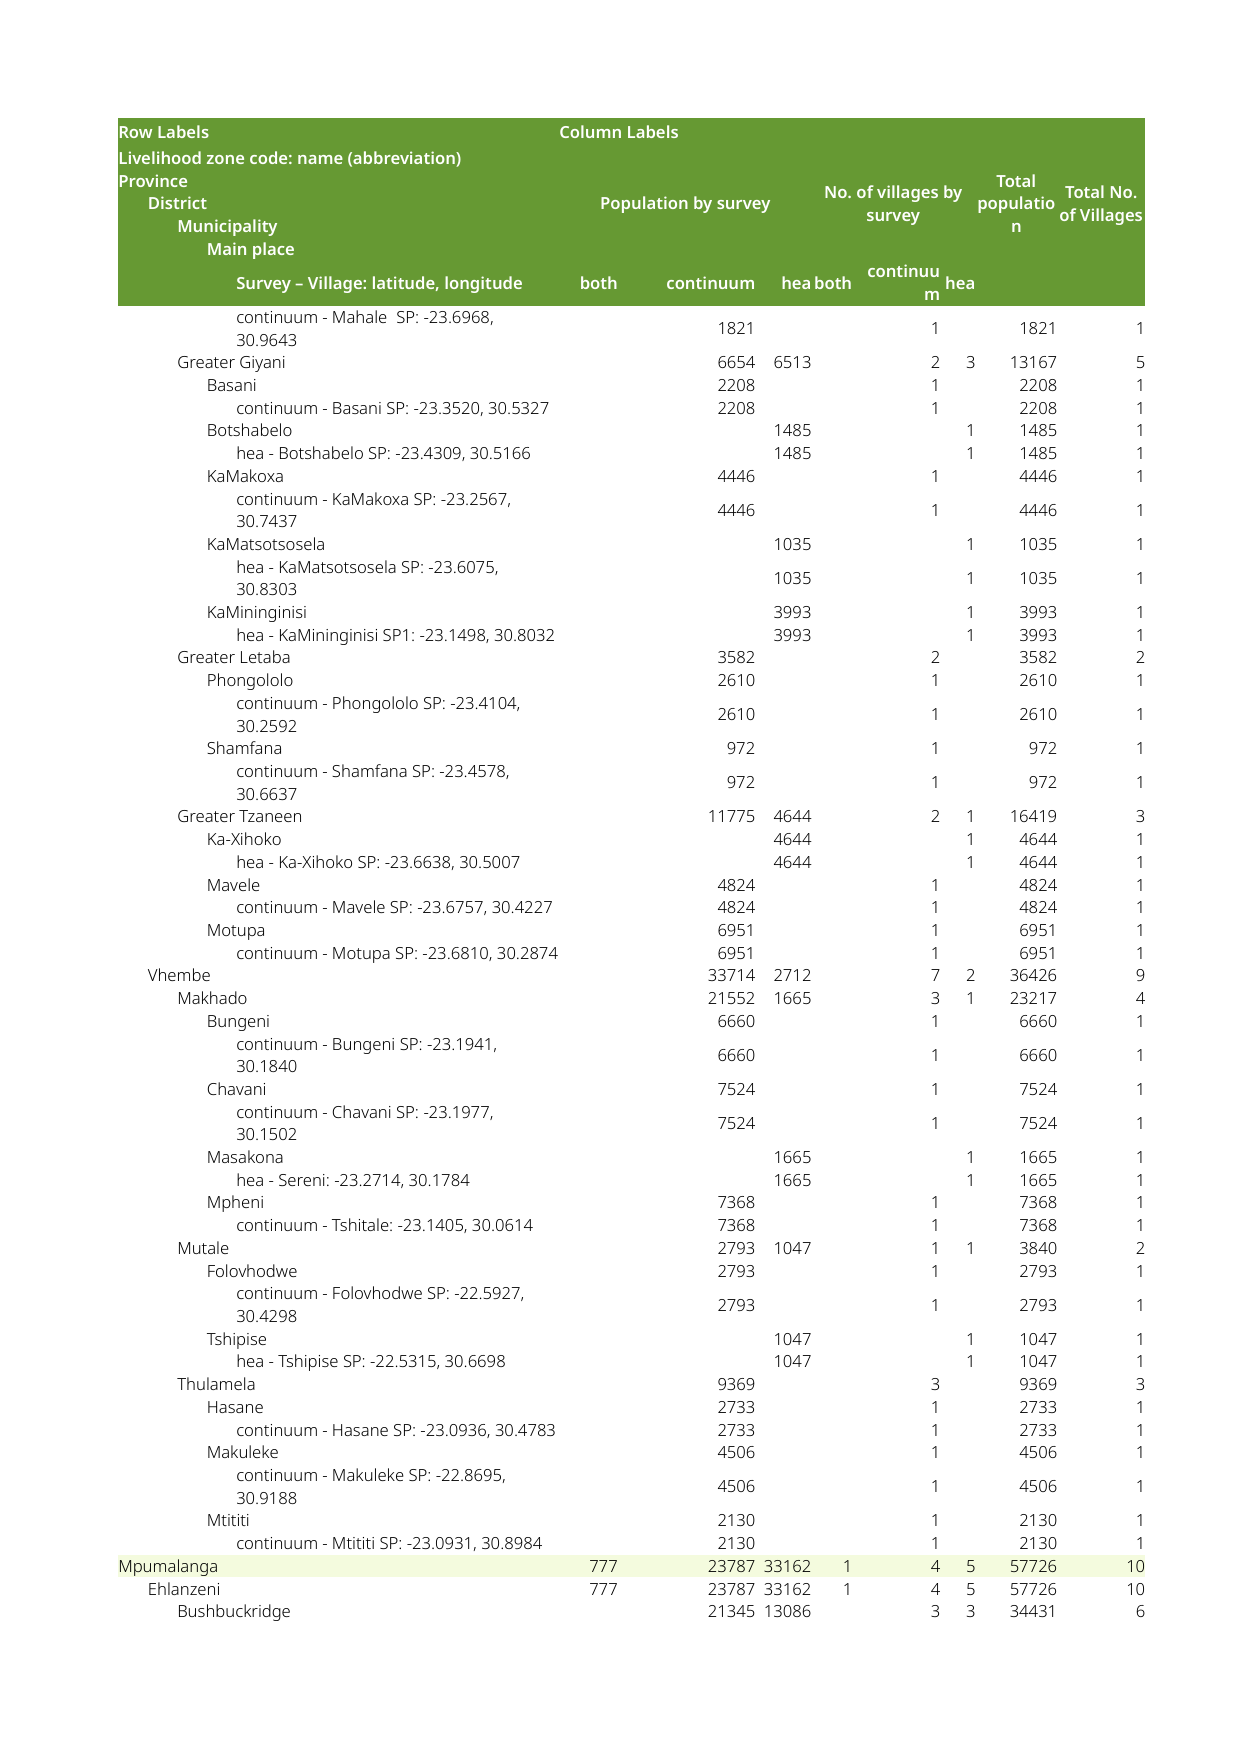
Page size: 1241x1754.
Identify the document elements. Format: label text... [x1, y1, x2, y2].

table_cell 5 [940, 1577, 975, 1600]
table_cell [755, 760, 811, 805]
table_cell [559, 555, 618, 601]
table_cell [940, 646, 975, 669]
table_cell 4 [1057, 987, 1145, 1009]
table_cell 2208 [618, 396, 755, 419]
table_cell [852, 1350, 940, 1373]
table_cell 972 [618, 737, 755, 760]
table_cell continuum - Chavani SP: -23.1977, 30.1502 [118, 1100, 559, 1146]
table_cell 6660 [975, 1032, 1057, 1078]
table_cell [940, 1396, 975, 1418]
table_cell 3993 [755, 601, 811, 623]
table_cell Mtititi [118, 1509, 559, 1532]
table_cell [811, 805, 852, 828]
table_cell 1 [1057, 1509, 1145, 1532]
table_cell [811, 1532, 852, 1554]
table_cell 1 [852, 1078, 940, 1100]
table_cell [755, 919, 811, 941]
table_cell 3 [852, 1600, 940, 1623]
table_cell 6660 [618, 1032, 755, 1078]
table_cell 1 [940, 828, 975, 851]
table_cell 1047 [755, 1237, 811, 1259]
table_cell 972 [618, 760, 755, 805]
table_cell 1 [852, 1441, 940, 1464]
table_cell KaMininginisi [118, 601, 559, 623]
table_cell 1 [852, 1396, 940, 1418]
table_cell 1 [1057, 828, 1145, 851]
table_cell 4 [852, 1577, 940, 1600]
table_cell 1 [1057, 1191, 1145, 1214]
table_cell 16419 [975, 805, 1057, 828]
table_cell [618, 1350, 755, 1373]
table_cell 3 [852, 1373, 940, 1396]
table_cell [559, 1032, 618, 1078]
table_cell Ehlanzeni [118, 1577, 559, 1600]
table_cell 36426 [975, 964, 1057, 987]
table_cell 3 [940, 1600, 975, 1623]
table_cell 1 [852, 760, 940, 805]
table_cell 3840 [975, 1237, 1057, 1259]
table_cell 4644 [975, 828, 1057, 851]
table_cell [755, 737, 811, 760]
table_cell Botshabelo [118, 419, 559, 442]
table_cell 1 [852, 669, 940, 692]
table_cell [852, 555, 940, 601]
table_cell [940, 1032, 975, 1078]
table_cell [559, 737, 618, 760]
table_cell [559, 1373, 618, 1396]
table_cell 1 [852, 1418, 940, 1441]
table_cell 2 [852, 646, 940, 669]
table_cell [811, 1509, 852, 1532]
table_cell [811, 624, 852, 646]
table_cell [811, 1146, 852, 1168]
table_cell [559, 1464, 618, 1509]
table_cell [559, 1532, 618, 1554]
table_cell [755, 669, 811, 692]
table_cell 4824 [618, 873, 755, 896]
table_cell [940, 692, 975, 737]
table_cell [559, 896, 618, 919]
table_cell [940, 1441, 975, 1464]
table_cell 1 [1057, 442, 1145, 464]
table_cell hea - Ka-Xihoko SP: -23.6638, 30.5007 [118, 851, 559, 873]
table_cell 1485 [755, 419, 811, 442]
table_cell 4824 [975, 873, 1057, 896]
table_cell [852, 1146, 940, 1168]
table_cell [559, 1237, 618, 1259]
table_cell 3 [940, 351, 975, 374]
table_cell Phongololo [118, 669, 559, 692]
table_cell [755, 1441, 811, 1464]
table_cell 1 [852, 1532, 940, 1554]
table_cell 1 [1057, 533, 1145, 555]
table_cell 1 [1057, 1078, 1145, 1100]
table_cell continuum - KaMakoxa SP: -23.2567, 30.7437 [118, 487, 559, 533]
table_cell 1 [940, 419, 975, 442]
table_cell 2 [852, 351, 940, 374]
table_cell [811, 1078, 852, 1100]
table_cell [811, 601, 852, 623]
table_cell 57726 [975, 1555, 1057, 1577]
table_cell 1821 [618, 306, 755, 351]
table_cell 972 [975, 760, 1057, 805]
table_cell 4644 [755, 851, 811, 873]
table_cell 2130 [975, 1532, 1057, 1554]
table_cell 1 [852, 306, 940, 351]
table_cell 6 [1057, 1600, 1145, 1623]
table_cell 1 [940, 1237, 975, 1259]
table_cell [618, 851, 755, 873]
table_cell [559, 851, 618, 873]
table_cell 2208 [618, 374, 755, 396]
table_cell [811, 419, 852, 442]
table_cell [940, 919, 975, 941]
table_cell [755, 1078, 811, 1100]
table_cell 1 [940, 851, 975, 873]
table_cell 1 [1057, 1418, 1145, 1441]
table_cell 1 [852, 465, 940, 487]
table_cell 1 [1057, 1010, 1145, 1032]
table_cell [559, 1328, 618, 1350]
table_cell 5 [1057, 351, 1145, 374]
table_cell [940, 1100, 975, 1146]
table_cell 4446 [618, 465, 755, 487]
table_cell [559, 487, 618, 533]
table_cell [940, 487, 975, 533]
table_cell 1 [852, 1100, 940, 1146]
table_cell [755, 941, 811, 964]
table_cell [811, 987, 852, 1009]
table_cell [618, 555, 755, 601]
table_cell 1 [852, 1214, 940, 1237]
table_cell 1 [852, 374, 940, 396]
table_cell Masakona [118, 1146, 559, 1168]
table_cell 1 [940, 1169, 975, 1191]
table_cell 1 [940, 442, 975, 464]
table_cell 1 [1057, 374, 1145, 396]
table_cell 1047 [755, 1328, 811, 1350]
table_cell 1665 [975, 1146, 1057, 1168]
table_cell [559, 1441, 618, 1464]
table_cell 2793 [618, 1282, 755, 1327]
table_cell [559, 1191, 618, 1214]
table_cell [559, 669, 618, 692]
table_cell 1 [1057, 760, 1145, 805]
table_cell 777 [559, 1555, 618, 1577]
table_cell 1 [1057, 1441, 1145, 1464]
table_cell continuum - Phongololo SP: -23.4104, 30.2592 [118, 692, 559, 737]
table_cell Folovhodwe [118, 1259, 559, 1282]
table_cell [755, 1418, 811, 1441]
table_cell 2208 [975, 374, 1057, 396]
table_cell [940, 1078, 975, 1100]
table_cell 7368 [618, 1191, 755, 1214]
table_cell [940, 1010, 975, 1032]
table_cell No. of villages by survey [811, 147, 975, 260]
table_cell [940, 1191, 975, 1214]
table_cell [811, 964, 852, 987]
table_cell Shamfana [118, 737, 559, 760]
table_cell 1 [1057, 419, 1145, 442]
table_cell [559, 396, 618, 419]
table_cell [811, 555, 852, 601]
table_cell continuum - Basani SP: -23.3520, 30.5327 [118, 396, 559, 419]
table_cell [755, 1373, 811, 1396]
table_cell [559, 941, 618, 964]
table_cell [940, 873, 975, 896]
table_cell [559, 987, 618, 1009]
table_cell [852, 828, 940, 851]
table_cell 1665 [755, 987, 811, 1009]
table_cell 1665 [975, 1169, 1057, 1191]
table_cell 777 [559, 1577, 618, 1600]
table_cell [940, 737, 975, 760]
table_cell hea - Sereni: -23.2714, 30.1784 [118, 1169, 559, 1191]
table_cell 1 [852, 396, 940, 419]
table_cell [618, 1328, 755, 1350]
table_cell [940, 760, 975, 805]
table_cell 4506 [618, 1464, 755, 1509]
table_cell 1 [1057, 465, 1145, 487]
table_cell Bungeni [118, 1010, 559, 1032]
table_cell [852, 419, 940, 442]
table_cell continuum - Mtititi SP: -23.0931, 30.8984 [118, 1532, 559, 1554]
table_cell [811, 1169, 852, 1191]
table_cell [811, 465, 852, 487]
table_cell [940, 1282, 975, 1327]
table_cell 1 [1057, 737, 1145, 760]
table_cell Basani [118, 374, 559, 396]
table_cell [755, 1214, 811, 1237]
table_cell [755, 1396, 811, 1418]
table_cell 2130 [618, 1532, 755, 1554]
table_cell [755, 1191, 811, 1214]
table_cell 4 [852, 1555, 940, 1577]
table_cell [755, 487, 811, 533]
table_cell [559, 374, 618, 396]
table_cell [811, 941, 852, 964]
table_cell [940, 941, 975, 964]
table_cell 33162 [755, 1555, 811, 1577]
table_cell 2610 [975, 669, 1057, 692]
table_cell [755, 873, 811, 896]
table_cell 2793 [618, 1237, 755, 1259]
table_cell hea [755, 260, 811, 306]
table_cell 1 [1057, 896, 1145, 919]
table_cell [559, 442, 618, 464]
table_cell 1 [1057, 1350, 1145, 1373]
table_cell 3993 [755, 624, 811, 646]
table_cell [940, 396, 975, 419]
table_cell 1 [1057, 1532, 1145, 1554]
table_cell [811, 442, 852, 464]
table_cell [755, 1259, 811, 1282]
table_cell Greater Letaba [118, 646, 559, 669]
table_cell 57726 [975, 1577, 1057, 1600]
table_cell [940, 1259, 975, 1282]
table_cell 2793 [975, 1282, 1057, 1327]
table_cell [559, 1418, 618, 1441]
table_cell 1 [1057, 487, 1145, 533]
table_cell [852, 442, 940, 464]
table_cell [618, 624, 755, 646]
table_cell Makuleke [118, 1441, 559, 1464]
table_cell 1035 [975, 555, 1057, 601]
table_cell continuum [618, 260, 755, 306]
table_cell 6951 [618, 919, 755, 941]
table_cell 2130 [618, 1509, 755, 1532]
table_cell 1 [1057, 1100, 1145, 1146]
table_cell Vhembe [118, 964, 559, 987]
table_cell [811, 1032, 852, 1078]
table_cell 2733 [618, 1418, 755, 1441]
table_cell [755, 1032, 811, 1078]
table_cell [940, 896, 975, 919]
table_cell Makhado [118, 987, 559, 1009]
table_cell [852, 533, 940, 555]
table_cell Bushbuckridge [118, 1600, 559, 1623]
table_cell 1 [852, 1191, 940, 1214]
table_cell [618, 533, 755, 555]
table_cell [559, 533, 618, 555]
table_cell [811, 1396, 852, 1418]
table_cell 6513 [755, 351, 811, 374]
table_header [975, 118, 1057, 147]
table_cell [559, 873, 618, 896]
table_cell 1 [1057, 1032, 1145, 1078]
table_cell 1 [940, 1146, 975, 1168]
table_cell [852, 601, 940, 623]
table_cell 1035 [975, 533, 1057, 555]
table_cell hea - Tshipise SP: -22.5315, 30.6698 [118, 1350, 559, 1373]
table_cell [811, 828, 852, 851]
table_cell 6951 [618, 941, 755, 964]
table_cell [811, 1373, 852, 1396]
table_cell 11775 [618, 805, 755, 828]
table_cell 3582 [975, 646, 1057, 669]
table_cell 1 [1057, 601, 1145, 623]
table_cell [755, 1010, 811, 1032]
table_cell 10 [1057, 1555, 1145, 1577]
table_cell 4824 [975, 896, 1057, 919]
table_cell [852, 624, 940, 646]
table_cell 4506 [618, 1441, 755, 1464]
table_cell KaMatsotsosela [118, 533, 559, 555]
table_cell [811, 487, 852, 533]
table_cell hea - KaMininginisi SP1: -23.1498, 30.8032 [118, 624, 559, 646]
table_cell 7368 [975, 1191, 1057, 1214]
table_cell 4644 [755, 805, 811, 828]
table_cell 1047 [755, 1350, 811, 1373]
table_cell 1 [811, 1555, 852, 1577]
table_cell [811, 1010, 852, 1032]
table_cell [811, 1259, 852, 1282]
table_cell [755, 465, 811, 487]
table_cell 1035 [755, 555, 811, 601]
table_cell 4446 [975, 487, 1057, 533]
table_cell [755, 374, 811, 396]
table_cell 1 [940, 601, 975, 623]
table_cell [940, 669, 975, 692]
table_cell hea [940, 260, 975, 306]
table_cell 3 [1057, 805, 1145, 828]
table_cell [852, 851, 940, 873]
table_cell [811, 1237, 852, 1259]
table_cell Livelihood zone code: name (abbreviation) Province District Municipality Main place [118, 147, 559, 260]
table_cell [755, 1100, 811, 1146]
table_cell [755, 1532, 811, 1554]
table_cell [559, 1146, 618, 1168]
table_cell [811, 896, 852, 919]
table_cell [1057, 260, 1145, 306]
table_cell 4506 [975, 1441, 1057, 1464]
table_cell [559, 919, 618, 941]
table_cell continuum - Mavele SP: -23.6757, 30.4227 [118, 896, 559, 919]
table_cell 6660 [975, 1010, 1057, 1032]
table_cell 1485 [755, 442, 811, 464]
table_cell Thulamela [118, 1373, 559, 1396]
table_cell hea - Botshabelo SP: -23.4309, 30.5166 [118, 442, 559, 464]
table_cell Greater Tzaneen [118, 805, 559, 828]
table_cell [559, 1259, 618, 1282]
table_cell 2 [1057, 1237, 1145, 1259]
table_cell 6951 [975, 919, 1057, 941]
table_cell 3 [1057, 1373, 1145, 1396]
table_cell 1 [852, 487, 940, 533]
table_cell [559, 964, 618, 987]
table_cell [559, 828, 618, 851]
table_cell [559, 1078, 618, 1100]
table_cell KaMakoxa [118, 465, 559, 487]
table_cell 1 [940, 555, 975, 601]
table_cell [559, 1509, 618, 1532]
table_cell Hasane [118, 1396, 559, 1418]
table_cell Chavani [118, 1078, 559, 1100]
table_cell 1 [852, 1032, 940, 1078]
table_cell 4644 [975, 851, 1057, 873]
table_cell [618, 419, 755, 442]
table_cell 7368 [618, 1214, 755, 1237]
table_cell [755, 1282, 811, 1327]
table_cell both [811, 260, 852, 306]
table_cell [940, 1509, 975, 1532]
table_cell 1 [1057, 669, 1145, 692]
table_cell [940, 1418, 975, 1441]
table_cell 9369 [975, 1373, 1057, 1396]
table_cell 1 [1057, 919, 1145, 941]
table_cell [811, 1418, 852, 1441]
table_cell continuum - Hasane SP: -23.0936, 30.4783 [118, 1418, 559, 1441]
table_cell [940, 374, 975, 396]
table_cell Total No. of Villages [1057, 147, 1145, 260]
table_cell [811, 1282, 852, 1327]
table_cell Total population [975, 147, 1057, 260]
table_cell 1035 [755, 533, 811, 555]
table_cell [755, 646, 811, 669]
table_cell [811, 351, 852, 374]
table_cell [559, 351, 618, 374]
table_cell 1 [852, 896, 940, 919]
table_cell Motupa [118, 919, 559, 941]
table_cell [755, 692, 811, 737]
table_cell [811, 646, 852, 669]
table_cell 7524 [975, 1078, 1057, 1100]
table_cell 1 [1057, 624, 1145, 646]
table_cell continuum - Bungeni SP: -23.1941, 30.1840 [118, 1032, 559, 1078]
table_cell [811, 1214, 852, 1237]
table_cell 2733 [618, 1396, 755, 1418]
table_cell 2733 [975, 1418, 1057, 1441]
table_cell Ka-Xihoko [118, 828, 559, 851]
table_cell 1 [1057, 1328, 1145, 1350]
table_cell 1485 [975, 442, 1057, 464]
table_header Column Labels [559, 118, 975, 147]
table_cell continuum - Folovhodwe SP: -22.5927, 30.4298 [118, 1282, 559, 1327]
table_cell [811, 1191, 852, 1214]
table_cell Greater Giyani [118, 351, 559, 374]
table_cell 1 [852, 941, 940, 964]
table_cell continuum - Makuleke SP: -22.8695, 30.9188 [118, 1464, 559, 1509]
table_cell [559, 419, 618, 442]
table_cell 1 [1057, 306, 1145, 351]
table_cell 1047 [975, 1350, 1057, 1373]
table_cell 7 [852, 964, 940, 987]
table_cell 13086 [755, 1600, 811, 1623]
table_cell Mpheni [118, 1191, 559, 1214]
table_cell [559, 1350, 618, 1373]
table_cell [618, 601, 755, 623]
table_cell 1 [852, 873, 940, 896]
table_cell 7524 [618, 1078, 755, 1100]
table_cell 5 [940, 1555, 975, 1577]
table_cell 1 [852, 737, 940, 760]
table_cell [755, 1464, 811, 1509]
table_cell 23787 [618, 1577, 755, 1600]
table_cell 1 [1057, 941, 1145, 964]
table_cell 2712 [755, 964, 811, 987]
table_cell 1 [852, 919, 940, 941]
table_cell [755, 396, 811, 419]
table_cell 3993 [975, 624, 1057, 646]
table_cell [559, 1214, 618, 1237]
table_cell 33714 [618, 964, 755, 987]
table_cell 1 [1057, 1396, 1145, 1418]
table_cell [559, 1100, 618, 1146]
table_cell 2610 [618, 669, 755, 692]
table_cell 2208 [975, 396, 1057, 419]
table_cell [559, 465, 618, 487]
table_cell 2 [1057, 646, 1145, 669]
table_cell [559, 1396, 618, 1418]
table_cell continuum - Tshitale: -23.1405, 30.0614 [118, 1214, 559, 1237]
table_cell [975, 260, 1057, 306]
table_cell [811, 669, 852, 692]
table_cell 1 [1057, 1169, 1145, 1191]
table_cell 6951 [975, 941, 1057, 964]
table_cell 1 [852, 1464, 940, 1509]
table_cell 972 [975, 737, 1057, 760]
table_cell 1 [852, 1237, 940, 1259]
table_cell [559, 646, 618, 669]
table_cell 2 [852, 805, 940, 828]
table_cell Mavele [118, 873, 559, 896]
table_cell [559, 805, 618, 828]
table_cell 1 [1057, 1259, 1145, 1282]
table_cell Tshipise [118, 1328, 559, 1350]
table_cell 1 [940, 987, 975, 1009]
table_cell [940, 1214, 975, 1237]
table_cell 1 [1057, 1146, 1145, 1168]
table_cell 1 [852, 1010, 940, 1032]
table_cell Population by survey [559, 147, 811, 260]
table_cell 3 [852, 987, 940, 1009]
table_cell 1047 [975, 1328, 1057, 1350]
table_cell 2130 [975, 1509, 1057, 1532]
table_cell [940, 306, 975, 351]
table_cell [811, 1350, 852, 1373]
table_cell 23217 [975, 987, 1057, 1009]
table_cell [559, 601, 618, 623]
table_cell [852, 1169, 940, 1191]
table_cell 4824 [618, 896, 755, 919]
table_cell [559, 624, 618, 646]
table_cell [618, 1146, 755, 1168]
table_cell 1 [811, 1577, 852, 1600]
table_cell [811, 1600, 852, 1623]
table_cell 1 [1057, 1214, 1145, 1237]
table_cell 7524 [618, 1100, 755, 1146]
table_cell continuum [852, 260, 940, 306]
table_cell [559, 1169, 618, 1191]
table_cell 1 [852, 1259, 940, 1282]
table_cell 9 [1057, 964, 1145, 987]
table_cell 1 [1057, 851, 1145, 873]
table_cell 2610 [975, 692, 1057, 737]
table_cell [852, 1328, 940, 1350]
table_cell 1 [1057, 396, 1145, 419]
table_cell 1665 [755, 1146, 811, 1168]
table_cell 3993 [975, 601, 1057, 623]
table_cell 6654 [618, 351, 755, 374]
table_cell continuum - Mahale SP: -23.6968, 30.9643 [118, 306, 559, 351]
table_cell 2610 [618, 692, 755, 737]
table_cell 7524 [975, 1100, 1057, 1146]
table_cell [940, 465, 975, 487]
table_cell 1 [852, 692, 940, 737]
table_cell [755, 1509, 811, 1532]
table_cell 1 [940, 1328, 975, 1350]
table_cell 1 [940, 1350, 975, 1373]
table_header [1057, 118, 1145, 147]
table_cell 1 [1057, 1282, 1145, 1327]
table_cell [940, 1373, 975, 1396]
table_cell 2733 [975, 1396, 1057, 1418]
table_cell 10 [1057, 1577, 1145, 1600]
table_cell [811, 919, 852, 941]
table_cell 33162 [755, 1577, 811, 1600]
table_cell [811, 760, 852, 805]
table_cell 1665 [755, 1169, 811, 1191]
table_cell 23787 [618, 1555, 755, 1577]
table_cell 1 [1057, 1464, 1145, 1509]
table_cell 1 [852, 1282, 940, 1327]
table_cell [559, 306, 618, 351]
table_cell 6660 [618, 1010, 755, 1032]
table_cell 4446 [975, 465, 1057, 487]
table_cell [811, 1464, 852, 1509]
table_cell Survey – Village: latitude, longitude [118, 260, 559, 306]
table_cell [940, 1532, 975, 1554]
table_cell 13167 [975, 351, 1057, 374]
table_cell 21345 [618, 1600, 755, 1623]
table_cell [755, 896, 811, 919]
table_cell [811, 533, 852, 555]
table_cell 1 [940, 533, 975, 555]
table_cell [559, 1010, 618, 1032]
table_cell 4506 [975, 1464, 1057, 1509]
table_cell [811, 306, 852, 351]
table_cell [618, 1169, 755, 1191]
table_cell 4446 [618, 487, 755, 533]
table_cell 1 [940, 805, 975, 828]
table_cell 2793 [975, 1259, 1057, 1282]
table_cell [559, 760, 618, 805]
table_cell Mutale [118, 1237, 559, 1259]
table_cell continuum - Shamfana SP: -23.4578, 30.6637 [118, 760, 559, 805]
table_cell 1 [1057, 873, 1145, 896]
table_cell [559, 692, 618, 737]
table_cell continuum - Motupa SP: -23.6810, 30.2874 [118, 941, 559, 964]
table_cell 1821 [975, 306, 1057, 351]
table_cell 4644 [755, 828, 811, 851]
table_cell [618, 828, 755, 851]
table_cell 1 [940, 624, 975, 646]
table_cell 1 [852, 1509, 940, 1532]
table_cell hea - KaMatsotsosela SP: -23.6075, 30.8303 [118, 555, 559, 601]
table_cell [811, 374, 852, 396]
table_cell 1 [1057, 555, 1145, 601]
table_cell [811, 1441, 852, 1464]
table_cell Mpumalanga [118, 1555, 559, 1577]
table_cell [618, 442, 755, 464]
table_cell [811, 692, 852, 737]
table_cell 34431 [975, 1600, 1057, 1623]
table_cell [811, 1328, 852, 1350]
table_cell [811, 1100, 852, 1146]
table_cell 2 [940, 964, 975, 987]
table_cell 21552 [618, 987, 755, 1009]
table_cell 1485 [975, 419, 1057, 442]
table_cell 3582 [618, 646, 755, 669]
table_cell [755, 306, 811, 351]
table_cell 1 [1057, 692, 1145, 737]
table_cell 2793 [618, 1259, 755, 1282]
table_cell [811, 737, 852, 760]
table_cell [811, 873, 852, 896]
table_cell [940, 1464, 975, 1509]
table_cell both [559, 260, 618, 306]
table_cell [811, 851, 852, 873]
table_cell 9369 [618, 1373, 755, 1396]
table_header Row Labels [118, 118, 559, 147]
table_cell 7368 [975, 1214, 1057, 1237]
table_cell [559, 1600, 618, 1623]
table_cell [559, 1282, 618, 1327]
table_cell [811, 396, 852, 419]
